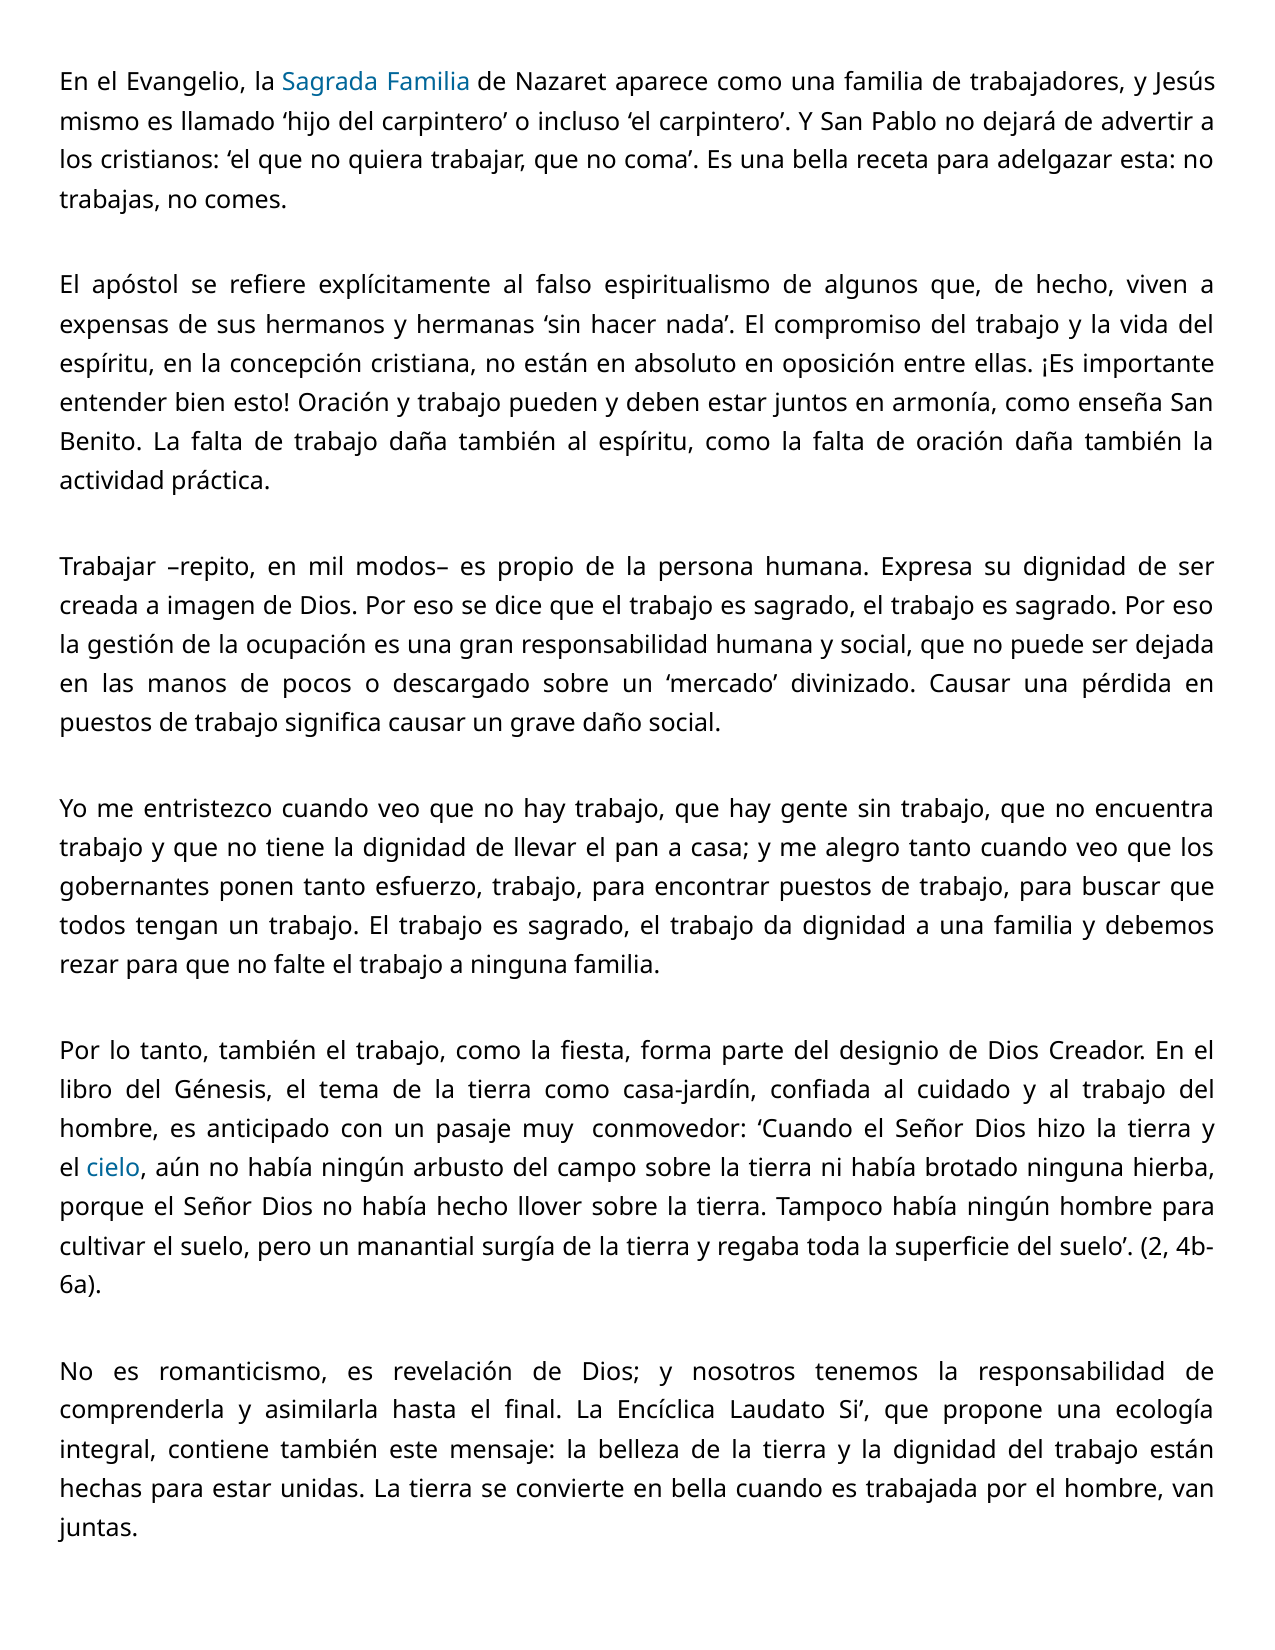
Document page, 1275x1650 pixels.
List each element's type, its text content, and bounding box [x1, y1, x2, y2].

text El apóstol se refiere explícitamente al falso espiritualismo de algunos que, de hecho, viven a expensas de sus hermanos y hermanas ‘sin hacer nada’. El compromiso del trabajo y la vida del espíritu, en la concepción cristiana, no están en absoluto en oposición entre ellas. ¡Es importante entender bien esto! Oración y trabajo pueden y deben estar juntos en armonía, como enseña San Benito. La falta de trabajo daña también al espíritu, como la falta de oración daña también la actividad práctica. [59, 262, 1216, 497]
text Por lo tanto, también el trabajo, como la fiesta, forma parte del designio de Dios Creador. En el libro del Génesis, el tema de la tierra como casa-jardín, confiada al cuidado y al trabajo del hombre, es anticipado con un pasaje muy conmovedor: ‘Cuando el Señor Dios hizo la tierra y el cielo, aún no había ningún arbusto del campo sobre la tierra ni había brotado ninguna hierba, porque el Señor Dios no había hecho llover sobre la tierra. Tampoco había ningún hombre para cultivar el suelo, pero un manantial surgía de la tierra y regaba toda la superficie del suelo’. (2, 4b-6a). [59, 1028, 1216, 1301]
text No es romanticismo, es revelación de Dios; y nosotros tenemos la responsabilidad de comprenderla y asimilarla hasta el final. La Encíclica Laudato Si’, que propone una ecología integral, contiene también este mensaje: la belleza de la tierra y la dignidad del trabajo están hechas para estar unidas. La tierra se convierte en bella cuando es trabajada por el hombre, van juntas. [59, 1348, 1216, 1543]
text En el Evangelio, la Sagrada Familia de Nazaret aparece como una familia de trabajadores, y Jesús mismo es llamado ‘hijo del carpintero’ o incluso ‘el carpintero’. Y San Pablo no dejará de advertir a los cristianos: ‘el que no quiera trabajar, que no coma’. Es una bella receta para adelgazar esta: no trabajas, no comes. [59, 59, 1216, 215]
text Trabajar –repito, en mil modos– es propio de la persona humana. Expresa su dignidad de ser creada a imagen de Dios. Por eso se dice que el trabajo es sagrado, el trabajo es sagrado. Por eso la gestión de la ocupación es una gran responsabilidad humana y social, que no puede ser dejada en las manos de pocos o descargado sobre un ‘mercado’ divinizado. Causar una pérdida en puestos de trabajo significa causar un grave daño social. [59, 543, 1216, 739]
text Yo me entristezco cuando veo que no hay trabajo, que hay gente sin trabajo, que no encuentra trabajo y que no tiene la dignidad de llevar el pan a casa; y me alegro tanto cuando veo que los gobernantes ponen tanto esfuerzo, trabajo, para encontrar puestos de trabajo, para buscar que todos tengan un trabajo. El trabajo es sagrado, el trabajo da dignidad a una familia y debemos rezar para que no falte el trabajo a ninguna familia. [59, 786, 1216, 981]
